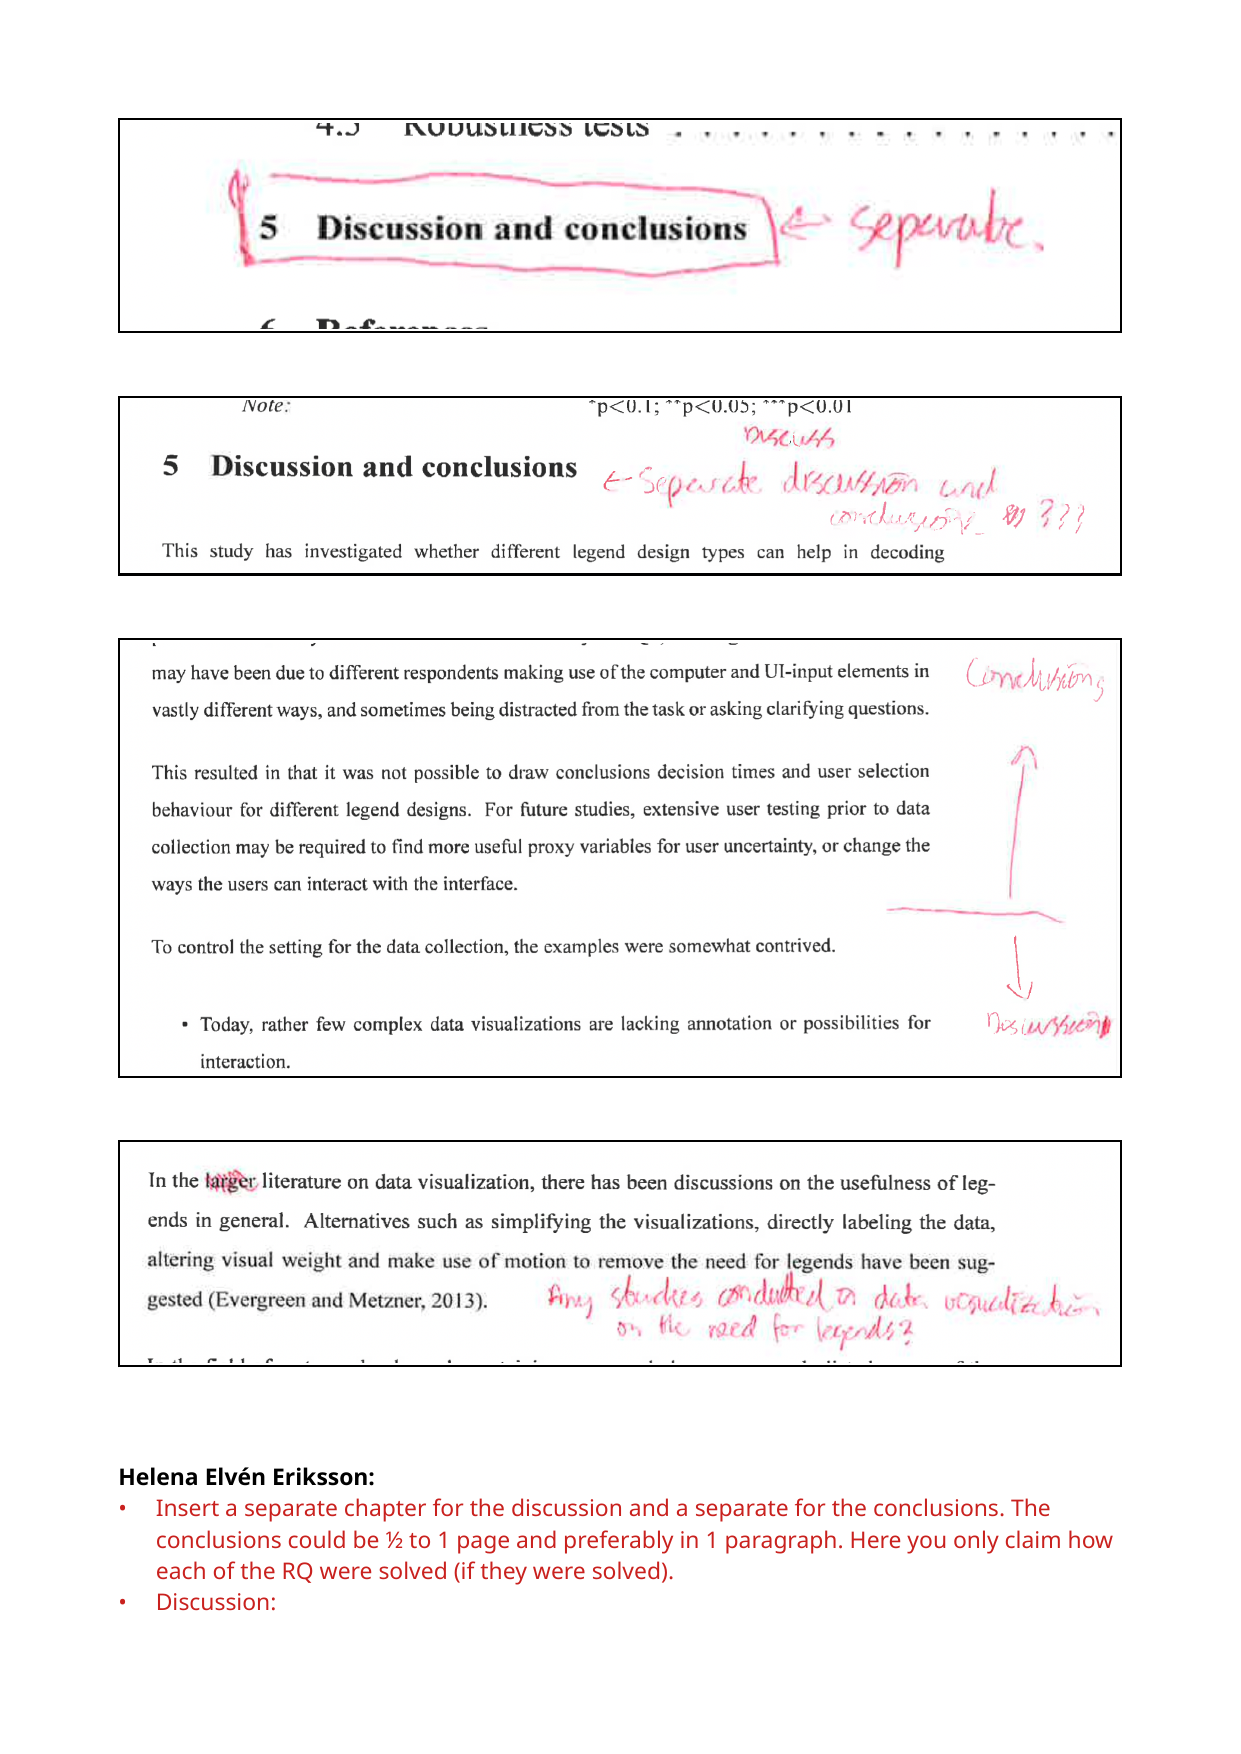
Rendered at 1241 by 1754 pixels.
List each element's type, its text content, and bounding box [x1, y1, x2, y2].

text Helena Elvén Eriksson: [118, 1461, 1122, 1492]
picture [123, 643, 1118, 1073]
picture [123, 1145, 1118, 1363]
picture [123, 123, 1118, 329]
list Insert a separate chapter for the discussion and a separate for the conclusions. The conclusions could be ½ to 1 page and preferably in 1 paragraph. Here you only claim how each of the RQ were solved (if they were solved). [118, 1492, 1122, 1586]
list Discussion: [118, 1586, 1122, 1617]
picture [123, 400, 1118, 571]
